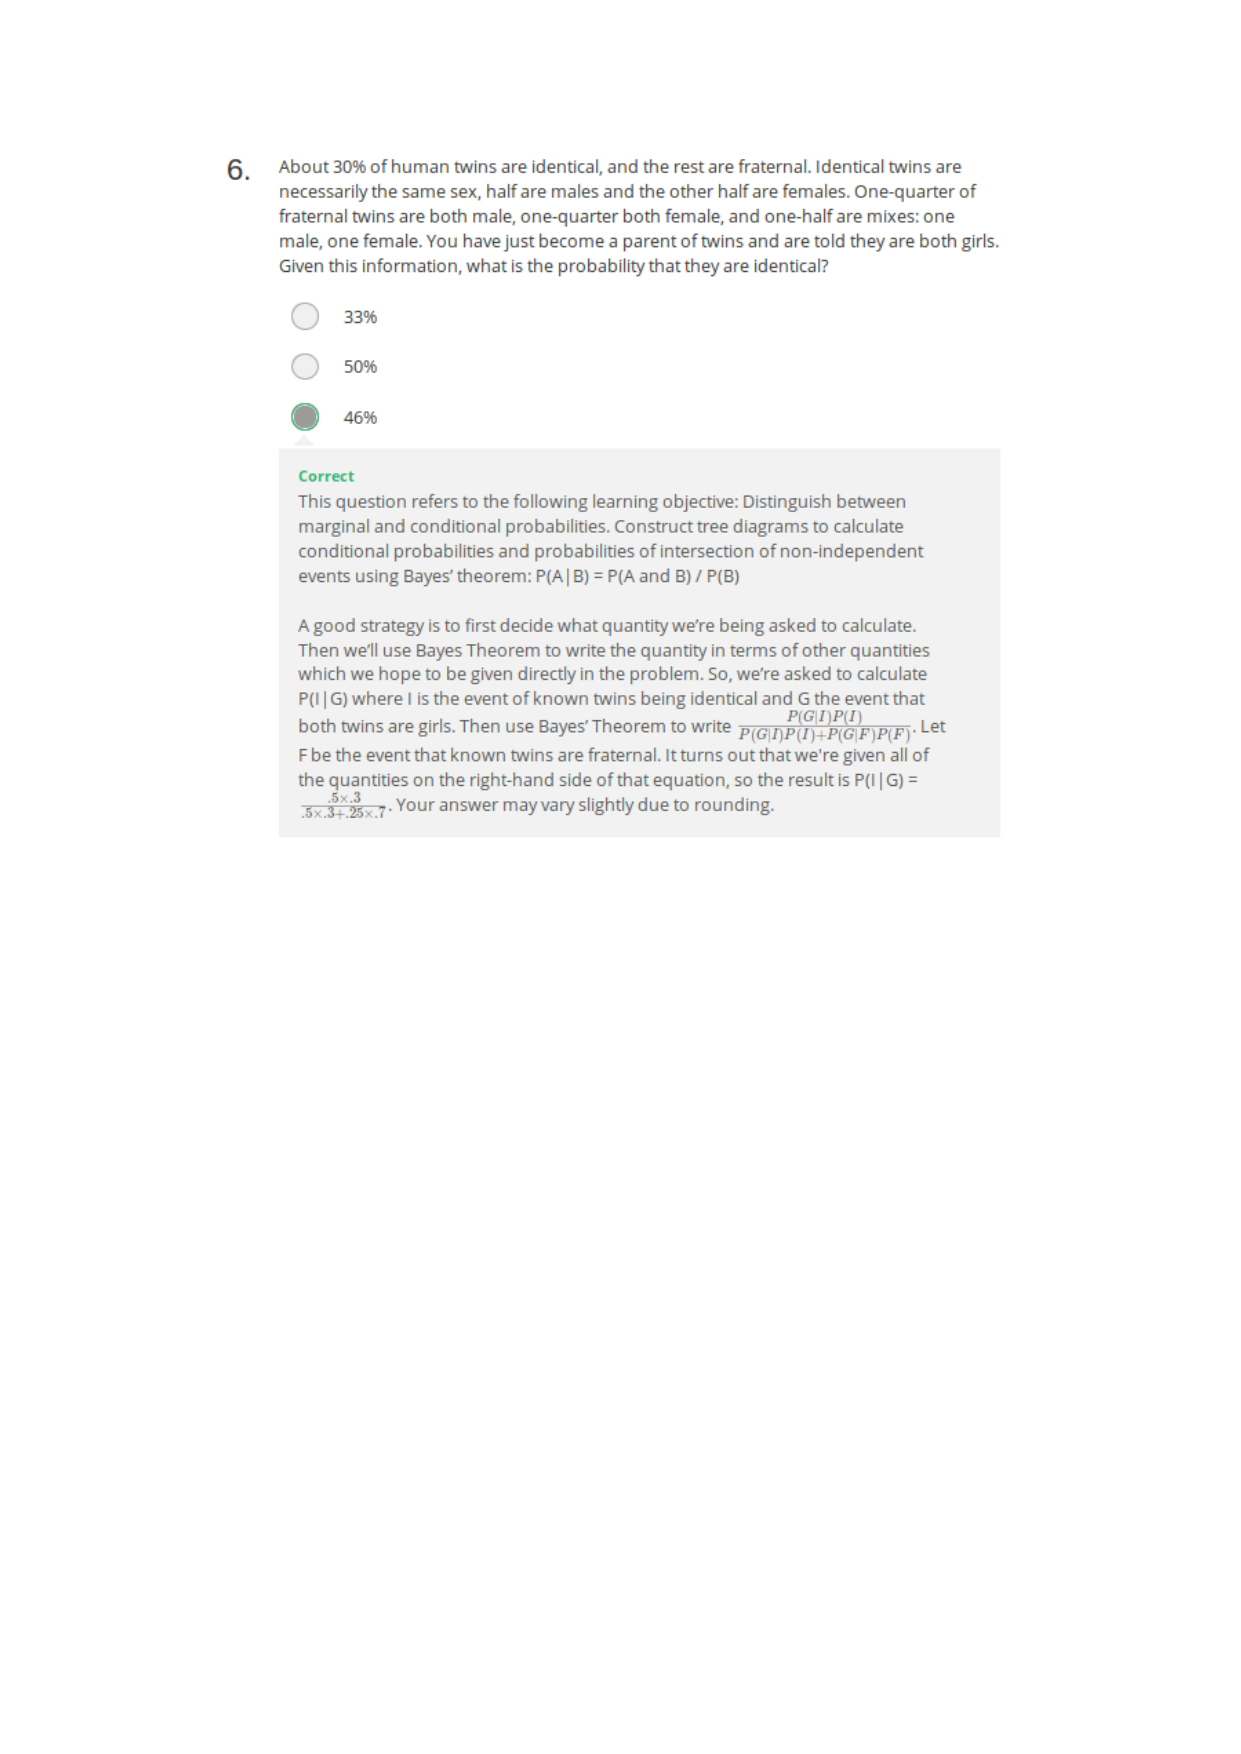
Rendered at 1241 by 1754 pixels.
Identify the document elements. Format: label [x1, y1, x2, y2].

picture [206, 118, 1035, 847]
